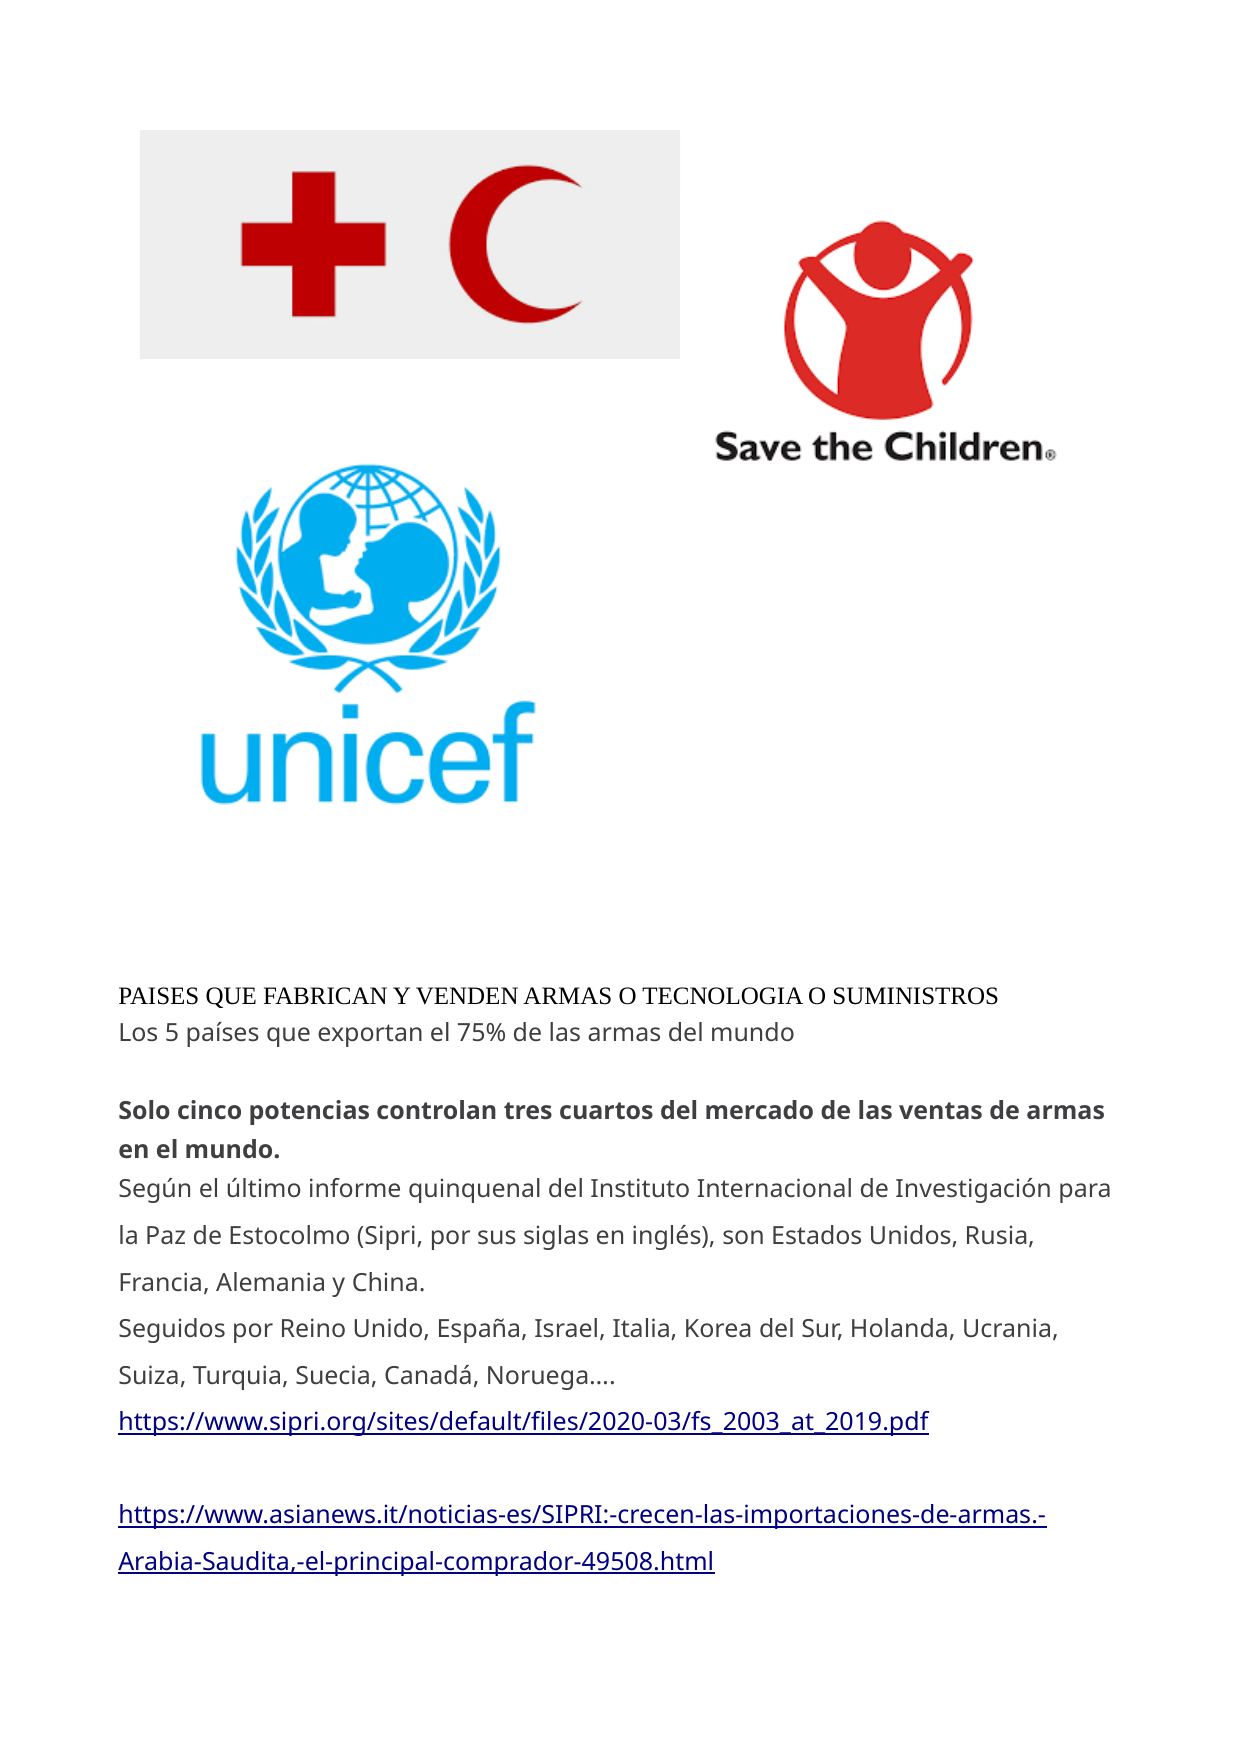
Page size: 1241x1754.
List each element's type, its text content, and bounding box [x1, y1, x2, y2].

text Según el último informe quinquenal del Instituto Internacional de Investigación para la Paz de Estocolmo (Sipri, por sus siglas en inglés), son Estados Unidos, Rusia, Francia, Alemania y China. [118, 1171, 1122, 1298]
text PAISES QUE FABRICAN Y VENDEN ARMAS O TECNOLOGIA O SUMINISTROS [118, 981, 1122, 1010]
text Solo cinco potencias controlan tres cuartos del mercado de las ventas de armas en el mundo. [118, 1093, 1122, 1166]
picture [192, 458, 545, 811]
text Seguidos por Reino Unido, España, Israel, Italia, Korea del Sur, Holanda, Ucrania, Suiza, Turquia, Suecia, Canadá, Noruega…. [118, 1311, 1122, 1391]
picture [139, 130, 1096, 489]
subtitle Los 5 países que exportan el 75% de las armas del mundo [118, 1014, 1122, 1048]
text https://www.sipri.org/sites/default/files/2020-03/fs_2003_at_2019.pdf [118, 1404, 1122, 1438]
text https://www.asianews.it/noticias-es/SIPRI:-crecen-las-importaciones-de-armas.-Arabia-Saudita,-el-principal-comprador-49508.html [118, 1497, 1122, 1578]
